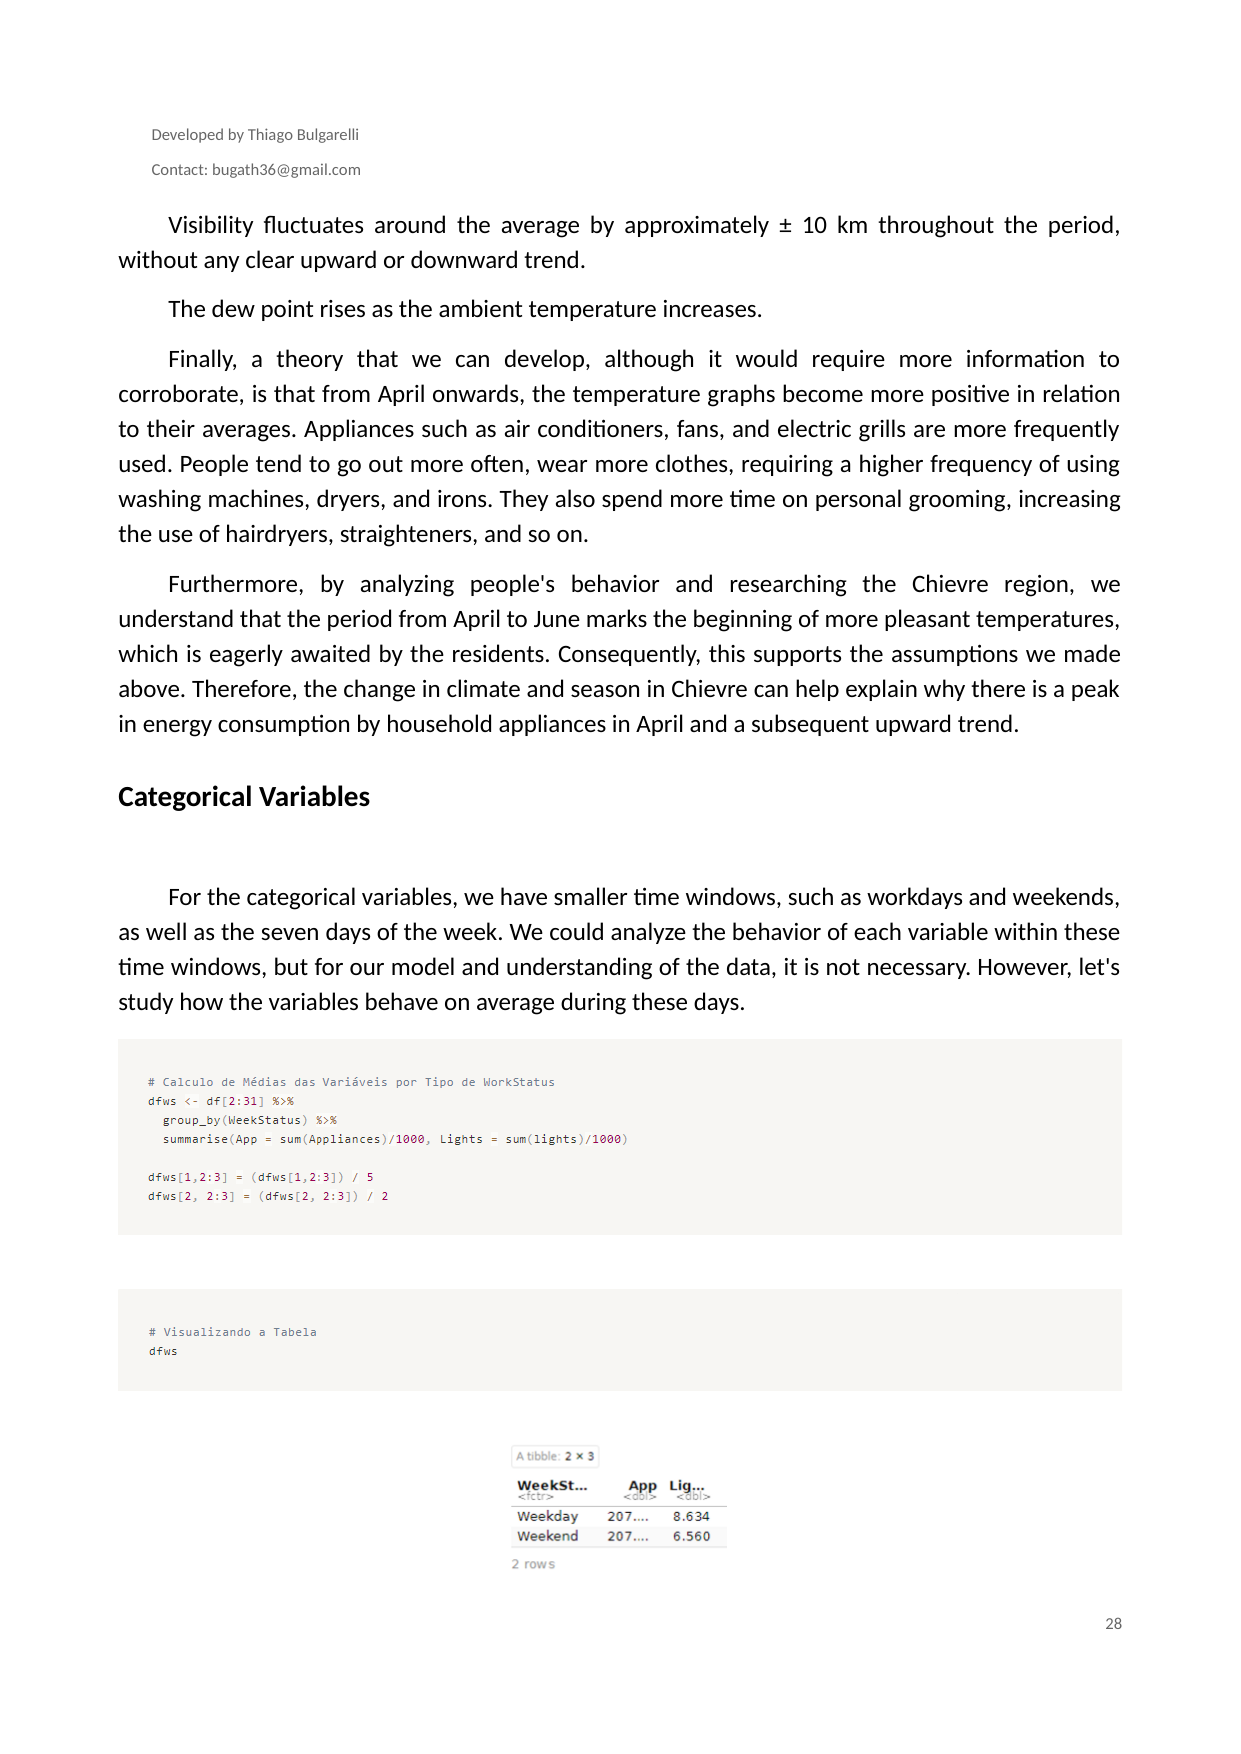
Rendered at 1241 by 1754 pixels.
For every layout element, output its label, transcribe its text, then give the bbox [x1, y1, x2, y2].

text Finally, a theory that we can develop, although it would require more information to corroborate, is that from April onwards, the temperature graphs become more positive in relation to their averages. Appliances such as air conditioners, fans, and electric grills are more frequently used. People tend to go out more often, wear more clothes, requiring a higher frequency of using washing machines, dryers, and irons. They also spend more time on personal grooming, increasing the use of hairdryers, straighteners, and so on. [118, 343, 1122, 549]
picture [118, 1038, 1123, 1235]
text Furthermore, by analyzing people's behavior and researching the Chievre region, we understand that the period from April to June marks the beginning of more pleasant temperatures, which is eagerly awaited by the residents. Consequently, this supports the assumptions we made above. Therefore, the change in climate and season in Chievre can help explain why there is a peak in energy consumption by household appliances in April and a subsequent upward trend. [118, 568, 1122, 738]
text For the categorical variables, we have smaller time windows, such as workdays and weekends, as well as the seven days of the week. We could analyze the behavior of each variable within these time windows, but for our model and understanding of the data, it is not necessary. However, let's study how the variables behave on average during these days. [118, 881, 1122, 1017]
text The dew point rises as the ambient temperature increases. [118, 294, 1122, 324]
text Visibility fluctuates around the average by approximately ± 10 km throughout the period, without any clear upward or downward trend. [118, 209, 1122, 274]
subtitle Categorical Variables [118, 778, 1122, 814]
picture [118, 1288, 1123, 1391]
